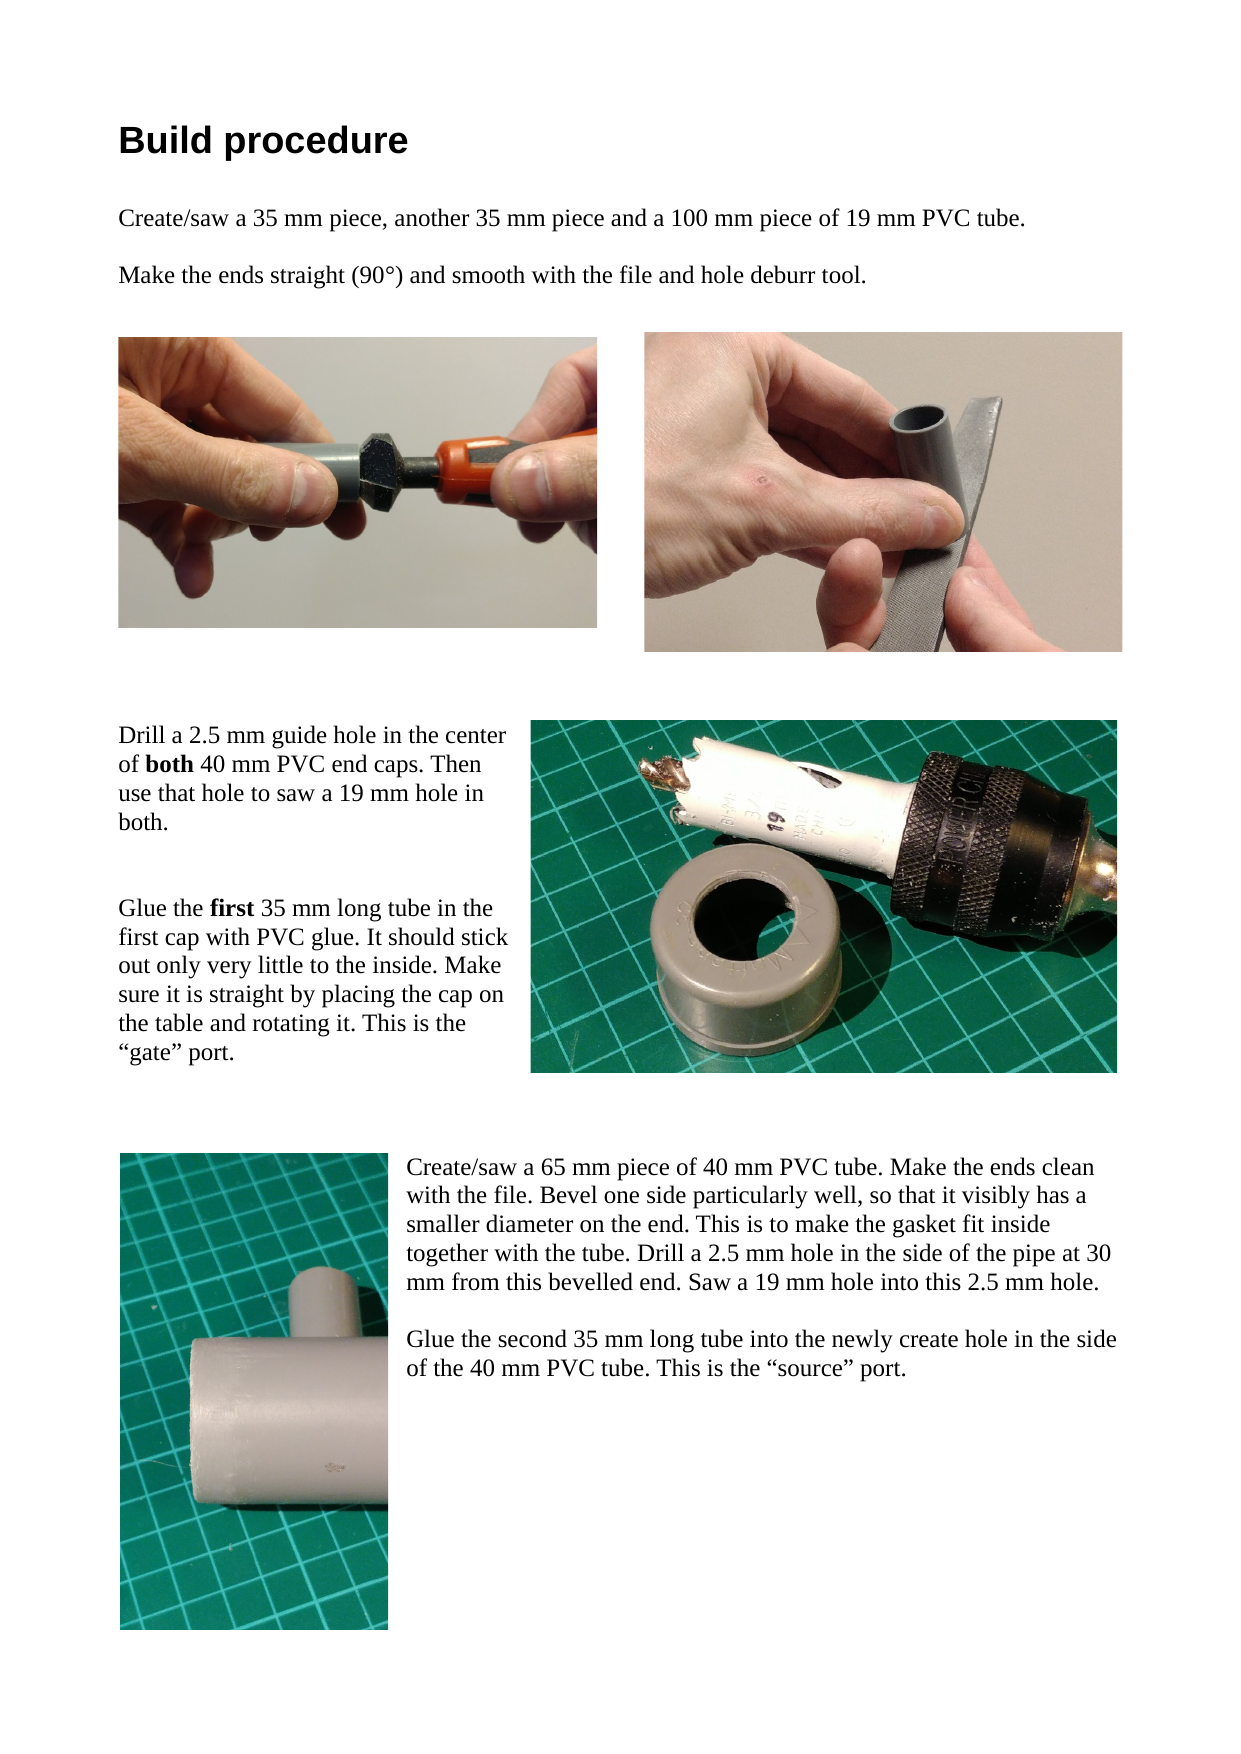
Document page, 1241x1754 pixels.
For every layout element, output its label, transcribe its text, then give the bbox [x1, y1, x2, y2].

picture [118, 337, 598, 628]
subtitle Build procedure [118, 118, 1122, 162]
text Create/saw a 65 mm piece of 40 mm PVC tube. Make the ends clean with the file. Bevel one side particularly well, so that it visibly has a smaller diameter on the end. This is to make the gasket fit inside together with the tube. Drill a 2.5 mm hole in the side of the pipe at 30 mm from this bevelled end. Saw a 19 mm hole into this 2.5 mm hole. [118, 1152, 1122, 1296]
text Glue the second 35 mm long tube into the newly create hole in the side of the 40 mm PVC tube. This is the “source” port. [389, 1324, 1122, 1382]
picture [530, 720, 1118, 1073]
text Glue the first 35 mm long tube in the first cap with PVC glue. It should stick out only very little to the inside. Make sure it is straight by placing the cap on the table and rotating it. This is the “gate” port. [118, 893, 530, 1066]
text Drill a 2.5 mm guide hole in the center of both 40 mm PVC end caps. Then use that hole to saw a 19 mm hole in both. [118, 721, 530, 836]
picture [120, 1153, 389, 1630]
text Make the ends straight (90°) and smooth with the file and hole deburr tool. [118, 261, 1122, 289]
text Create/saw a 35 mm piece, another 35 mm piece and a 100 mm piece of 19 mm PVC tube. [118, 203, 1122, 232]
picture [644, 332, 1123, 652]
